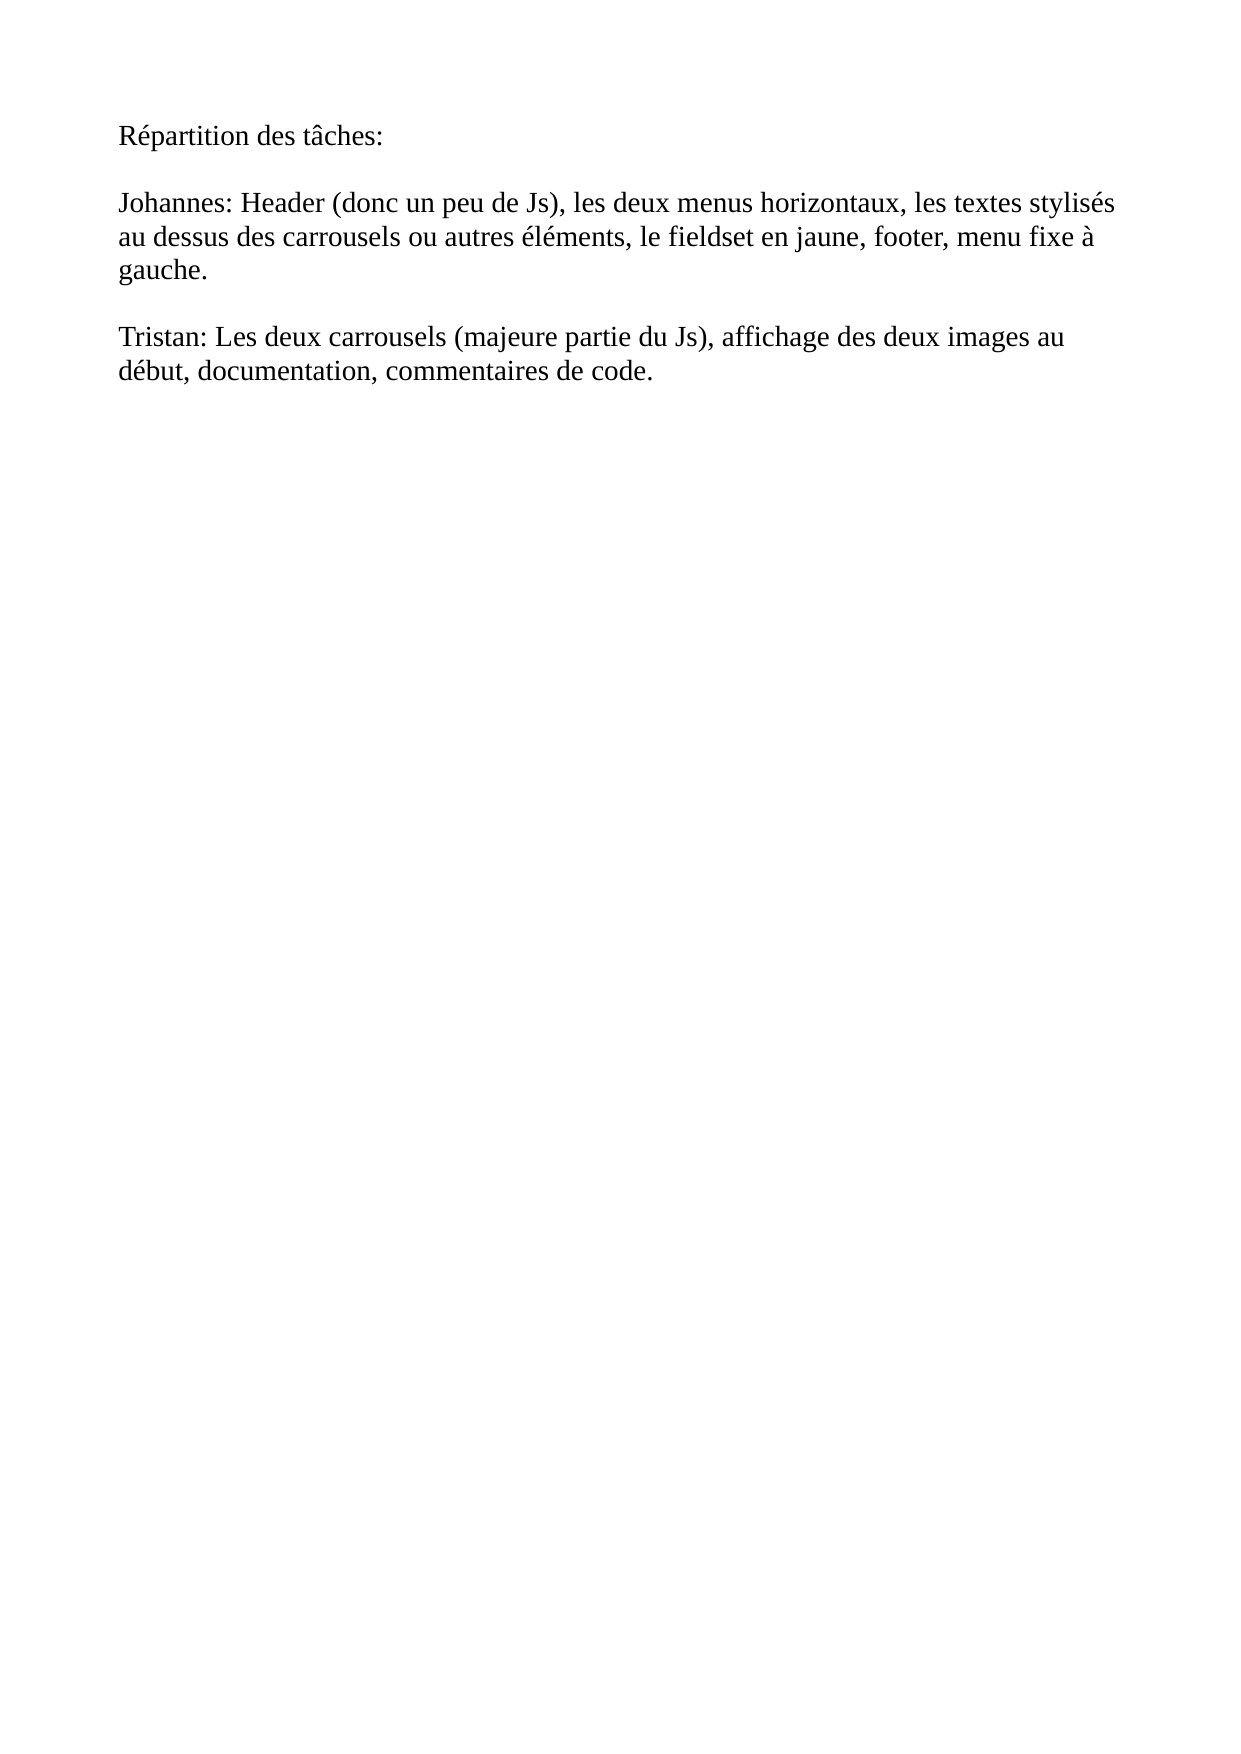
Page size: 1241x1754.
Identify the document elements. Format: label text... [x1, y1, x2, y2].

text Répartition des tâches: Johannes: Header (donc un peu de Js), les deux menus horizontaux, les textes stylisés au dessus des carrousels ou autres éléments, le fieldset en jaune, footer, menu fixe à gauche. [118, 118, 1122, 286]
text Tristan: Les deux carrousels (majeure partie du Js), affichage des deux images au début, documentation, commentaires de code. [118, 319, 1122, 386]
